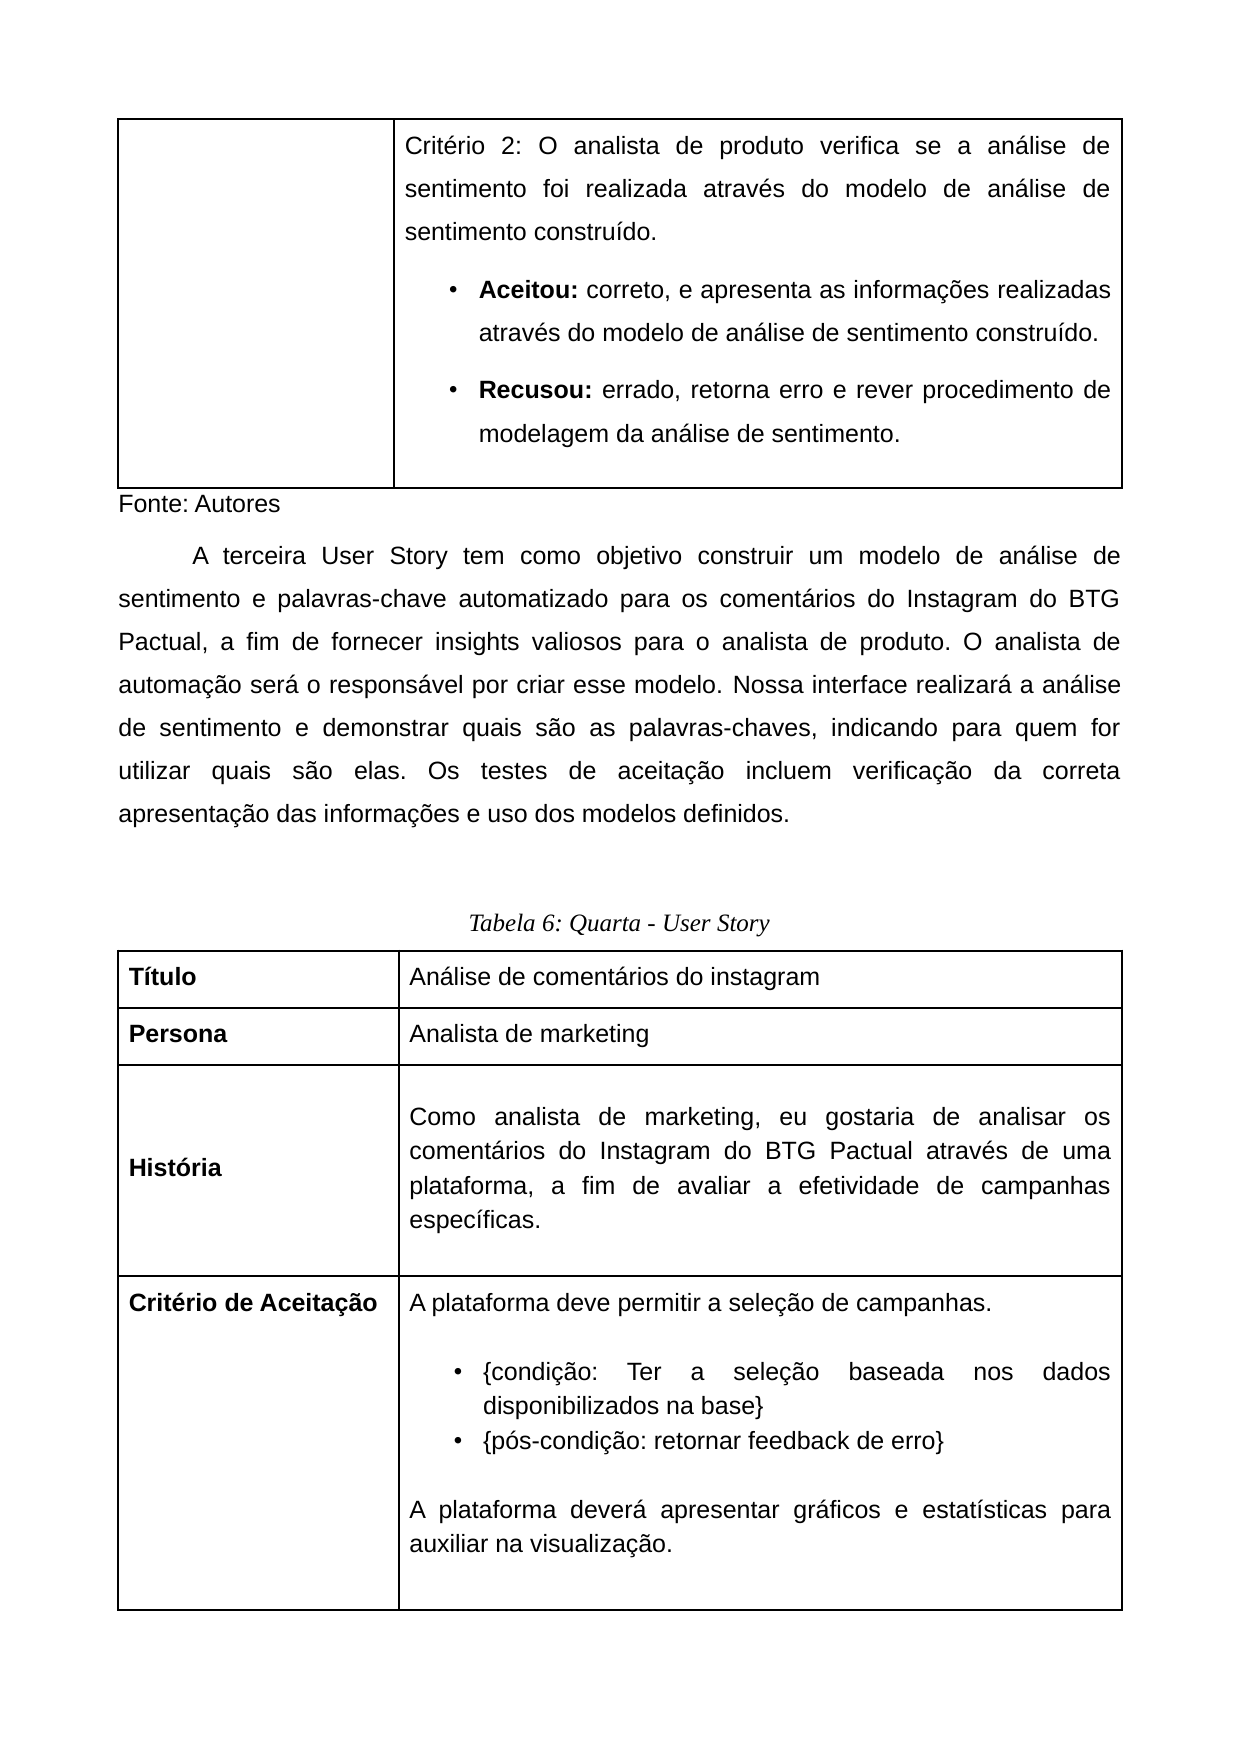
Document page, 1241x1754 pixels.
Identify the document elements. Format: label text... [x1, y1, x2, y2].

table_header Análise de comentários do instagram [400, 952, 1121, 1007]
table_header Título [119, 952, 398, 1007]
table_cell História [119, 1066, 398, 1275]
text Tabela 6: Quarta - User Story [118, 908, 1122, 937]
table_cell Critério 2: O analista de produto verifica se a análise de sentimento foi realizada através do modelo de análise de sentimento construído. Aceitou: correto, e apresenta as informações realizadas através do modelo de análise de sentimento construído. Recusou: errado, retorna erro e rever procedimento de modelagem da análise de sentimento. [395, 120, 1121, 487]
table_cell Persona [119, 1009, 398, 1064]
table_cell Critério de Aceitação [119, 1277, 398, 1608]
text Fonte: Autores [118, 489, 1122, 518]
table_cell [119, 120, 393, 487]
table_cell Como analista de marketing, eu gostaria de analisar os comentários do Instagram do BTG Pactual através de uma plataforma, a fim de avaliar a efetividade de campanhas específicas. [400, 1066, 1121, 1275]
table_cell A plataforma deve permitir a seleção de campanhas. {condição: Ter a seleção baseada nos dados disponibilizados na base} {pós-condição: retornar feedback de erro} A plataforma deverá apresentar gráficos e estatísticas para auxiliar na visualização. {condição: ter uma forma de visualização} {pós-condição: retornar feedback de que não tem forma de visualização} [400, 1277, 1121, 1608]
table_cell Analista de marketing [400, 1009, 1121, 1064]
text A terceira User Story tem como objetivo construir um modelo de análise de sentimento e palavras-chave automatizado para os comentários do Instagram do BTG Pactual, a fim de fornecer insights valiosos para o analista de produto. O analista de automação será o responsável por criar esse modelo. Nossa interface realizará a análise de sentimento e demonstrar quais são as palavras-chaves, indicando para quem for utilizar quais são elas. Os testes de aceitação incluem verificação da correta apresentação das informações e uso dos modelos definidos. [118, 541, 1122, 828]
